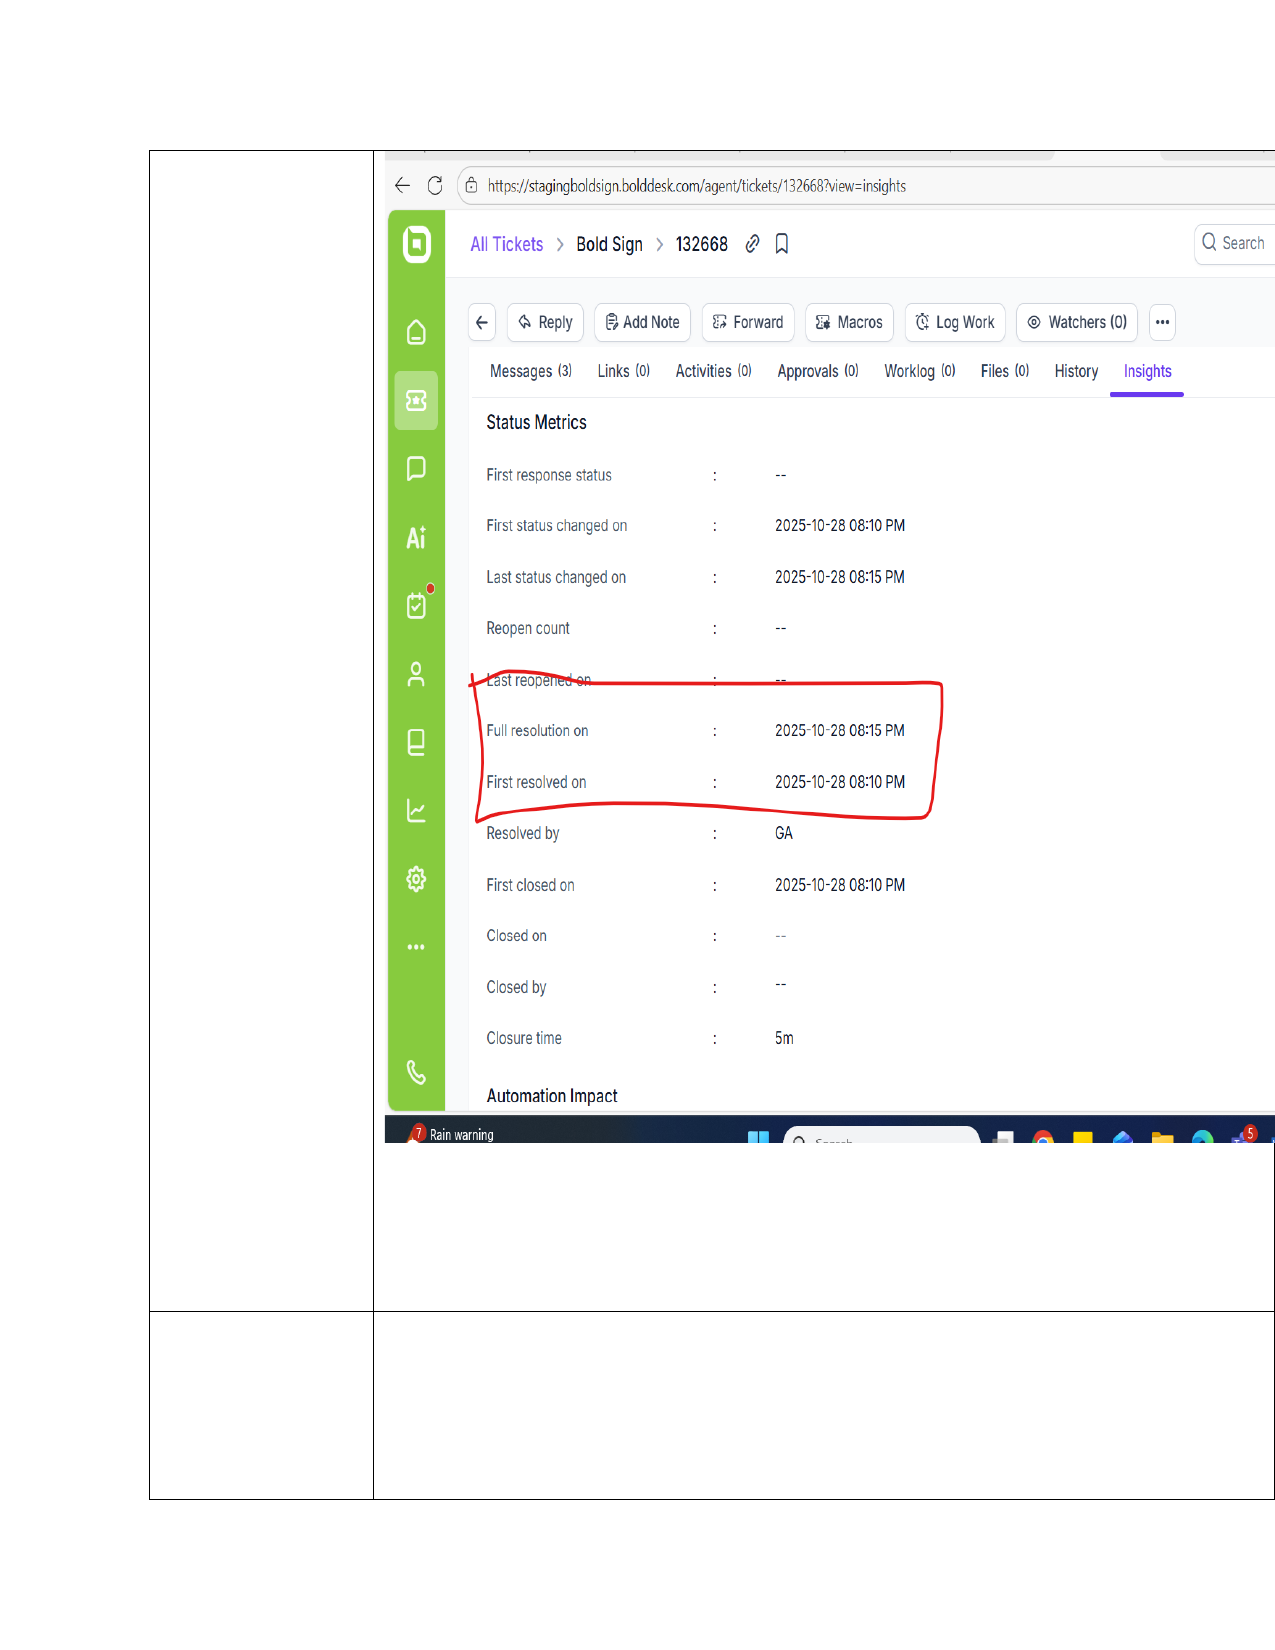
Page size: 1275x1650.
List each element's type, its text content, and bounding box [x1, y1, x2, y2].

table_cell While updating comments, requester reply count getting updated correctly. [150, 151, 373, 1311]
table_cell Created and close date: Time difference ensured in Insights tab: Status changed to – Solved: Ticket closed time: [374, 151, 1274, 1311]
table_cell [374, 1312, 1274, 1499]
table_cell [150, 1312, 373, 1499]
